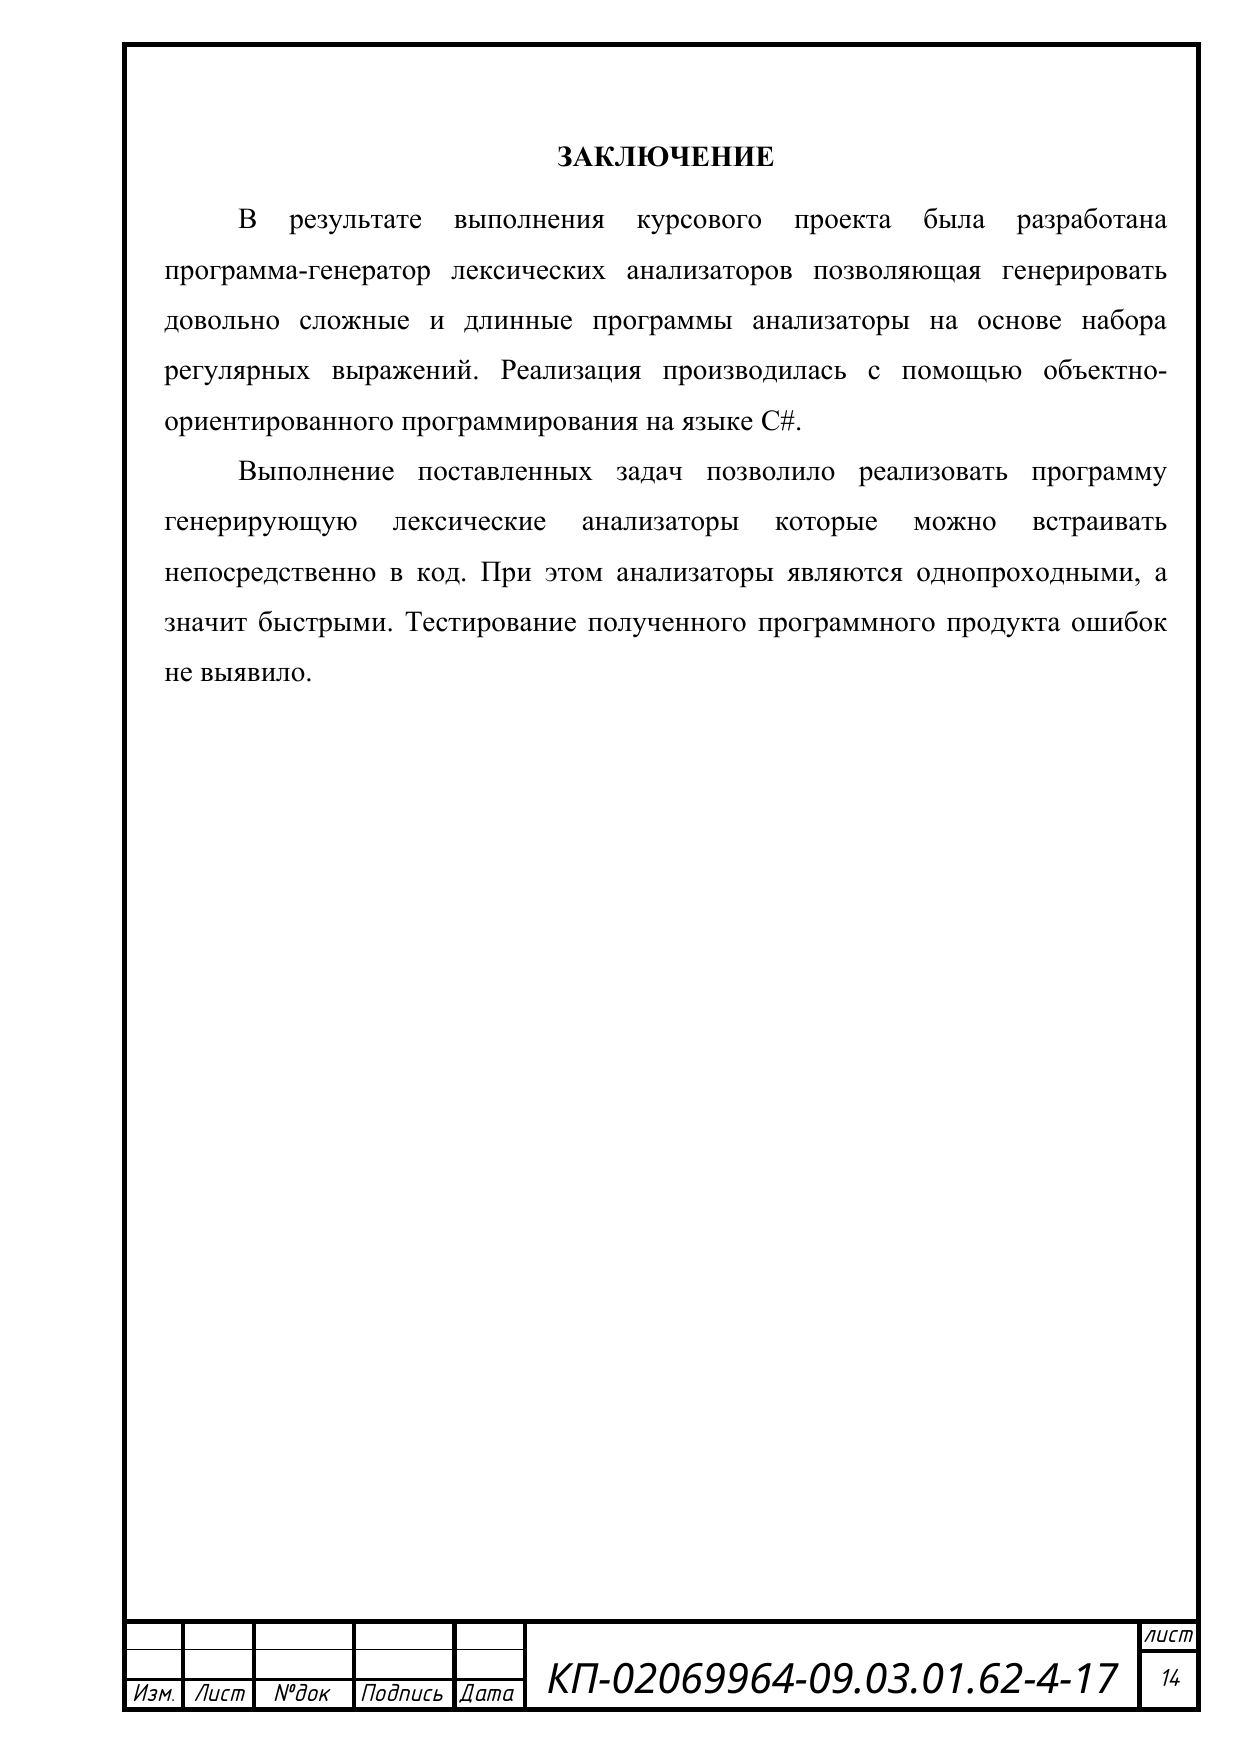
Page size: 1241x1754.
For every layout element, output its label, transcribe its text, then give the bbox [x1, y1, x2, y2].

subtitle ЗАКЛЮЧЕНИЕ [164, 139, 1168, 172]
text В результате выполнения курсового проекта была разработана программа-генератор лексических анализаторов позволяющая генерировать довольно сложные и длинные программы анализаторы на основе набора регулярных выражений. Реализация производилась с помощью объектно-ориентированного программирования на языке C#. [164, 201, 1168, 436]
text Выполнение поставленных задач позволило реализовать программу генерирующую лексические анализаторы которые можно встраивать непосредственно в код. При этом анализаторы являются однопроходными, а значит быстрыми. Тестирование полученного программного продукта ошибок не выявило. [164, 453, 1168, 688]
